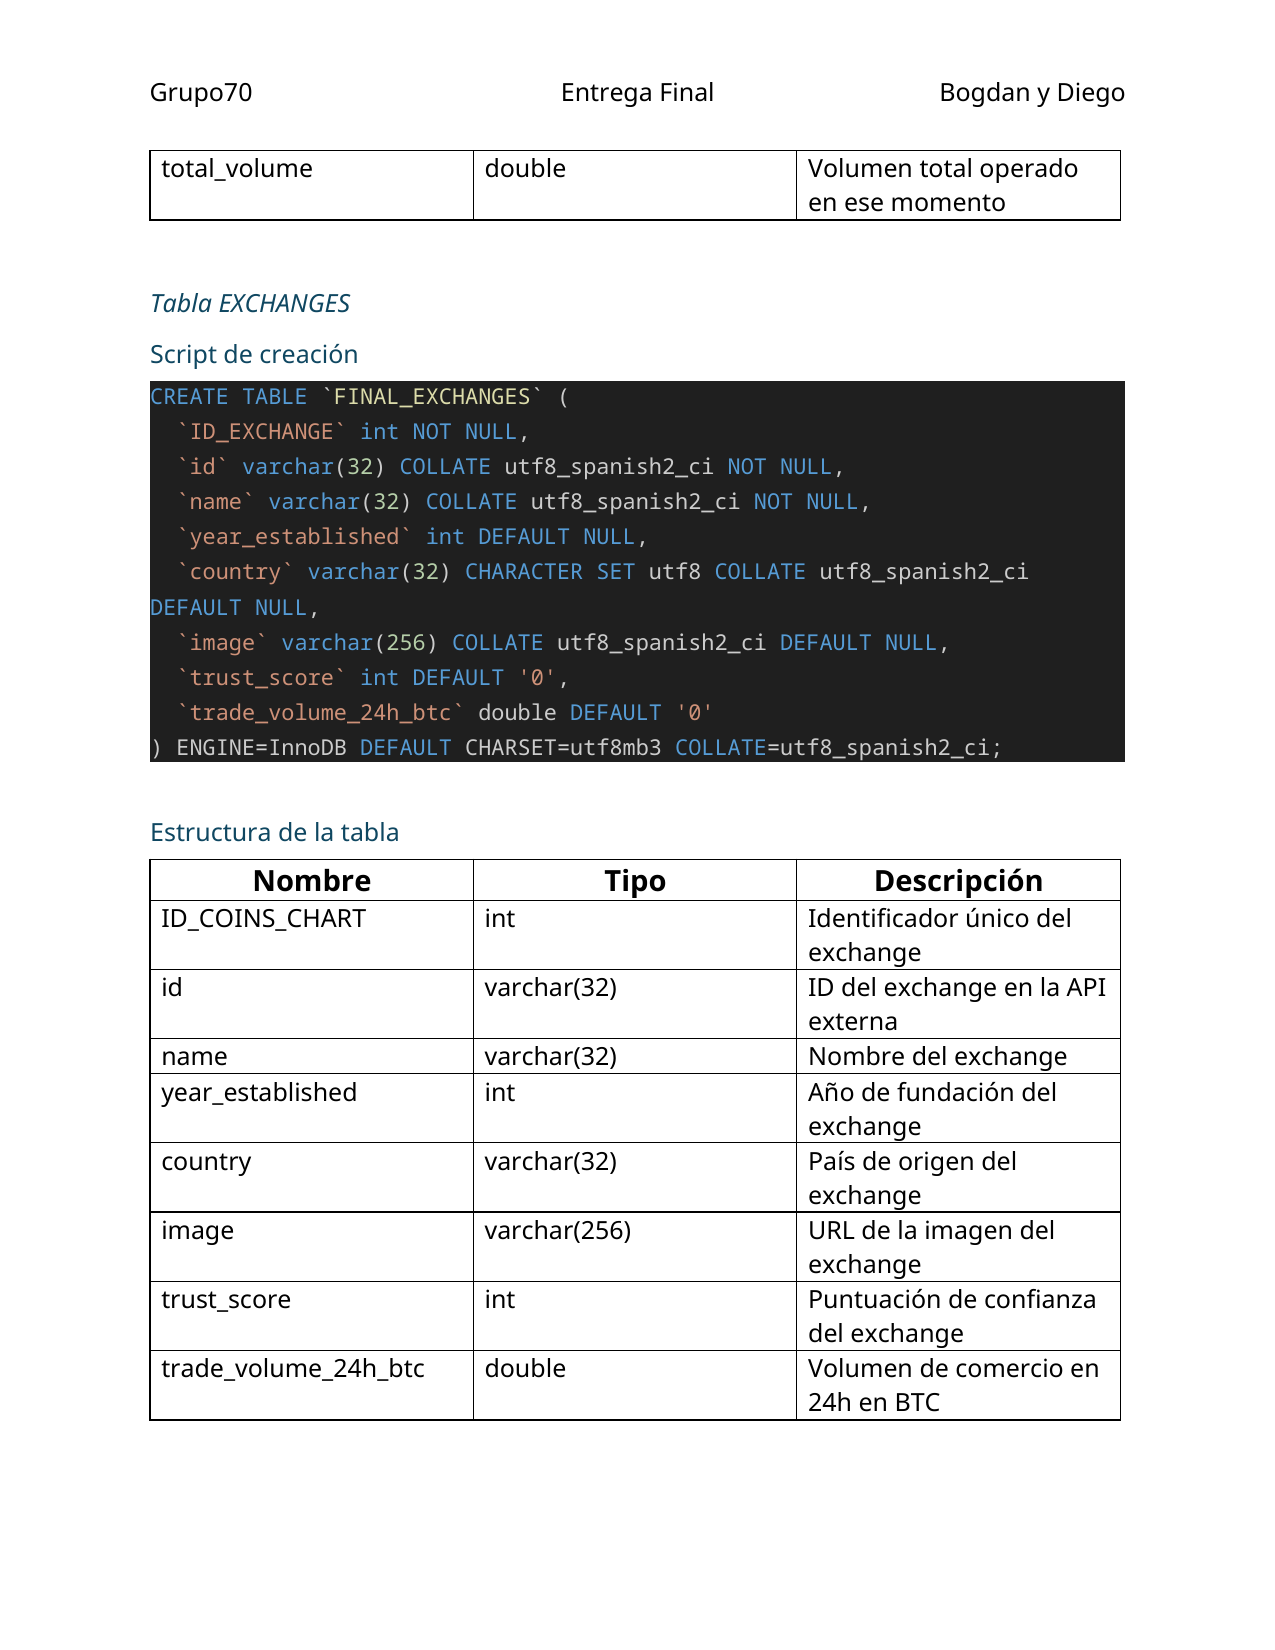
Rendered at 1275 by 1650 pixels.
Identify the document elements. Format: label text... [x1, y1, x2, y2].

table_cell name [151, 1039, 473, 1073]
table_cell Nombre del exchange [797, 1039, 1120, 1073]
table_cell double [474, 151, 796, 219]
table_cell id [151, 970, 473, 1038]
table_cell int [474, 901, 796, 969]
table_cell ID_COINS_CHART [151, 901, 473, 969]
table_cell double [474, 1351, 796, 1419]
text `image` varchar(256) COLLATE utf8_spanish2_ci DEFAULT NULL, [150, 627, 1125, 656]
table_header Tipo [474, 860, 796, 900]
text CREATE TABLE `FINAL_EXCHANGES` ( [150, 381, 1125, 411]
table_cell country [151, 1143, 473, 1211]
text `name` varchar(32) COLLATE utf8_spanish2_ci NOT NULL, [150, 486, 1125, 516]
table_cell Volumen total operado en ese momento [797, 151, 1120, 219]
table_cell total_volume [151, 151, 473, 219]
table_cell varchar(256) [474, 1213, 796, 1281]
table_header Nombre [151, 860, 473, 900]
subtitle Estructura de la tabla [150, 815, 1125, 849]
text `trade_volume_24h_btc` double DEFAULT '0' [150, 697, 1125, 727]
table_cell URL de la imagen del exchange [797, 1213, 1120, 1281]
table_cell Volumen de comercio en 24h en BTC [797, 1351, 1120, 1419]
table_cell image [151, 1213, 473, 1281]
text `country` varchar(32) CHARACTER SET utf8 COLLATE utf8_spanish2_ci DEFAULT NULL, [150, 556, 1125, 621]
table_cell int [474, 1074, 796, 1142]
text `trust_score` int DEFAULT '0', [150, 662, 1125, 691]
table_cell trade_volume_24h_btc [151, 1351, 473, 1419]
table_cell int [474, 1282, 796, 1350]
text `id` varchar(32) COLLATE utf8_spanish2_ci NOT NULL, [150, 451, 1125, 481]
table_cell trust_score [151, 1282, 473, 1350]
text `year_established` int DEFAULT NULL, [150, 521, 1125, 551]
table_cell varchar(32) [474, 1143, 796, 1211]
table_cell País de origen del exchange [797, 1143, 1120, 1211]
subtitle Tabla EXCHANGES [150, 285, 1125, 319]
text `ID_EXCHANGE` int NOT NULL, [150, 416, 1125, 446]
text ) ENGINE=InnoDB DEFAULT CHARSET=utf8mb3 COLLATE=utf8_spanish2_ci; [150, 732, 1125, 762]
table_cell varchar(32) [474, 970, 796, 1038]
table_header Descripción [797, 860, 1120, 900]
table_cell varchar(32) [474, 1039, 796, 1073]
table_cell Puntuación de confianza del exchange [797, 1282, 1120, 1350]
subtitle Script de creación [150, 337, 1125, 371]
table_cell Año de fundación del exchange [797, 1074, 1120, 1142]
table_cell Identificador único del exchange [797, 901, 1120, 969]
table_cell ID del exchange en la API externa [797, 970, 1120, 1038]
table_cell year_established [151, 1074, 473, 1142]
